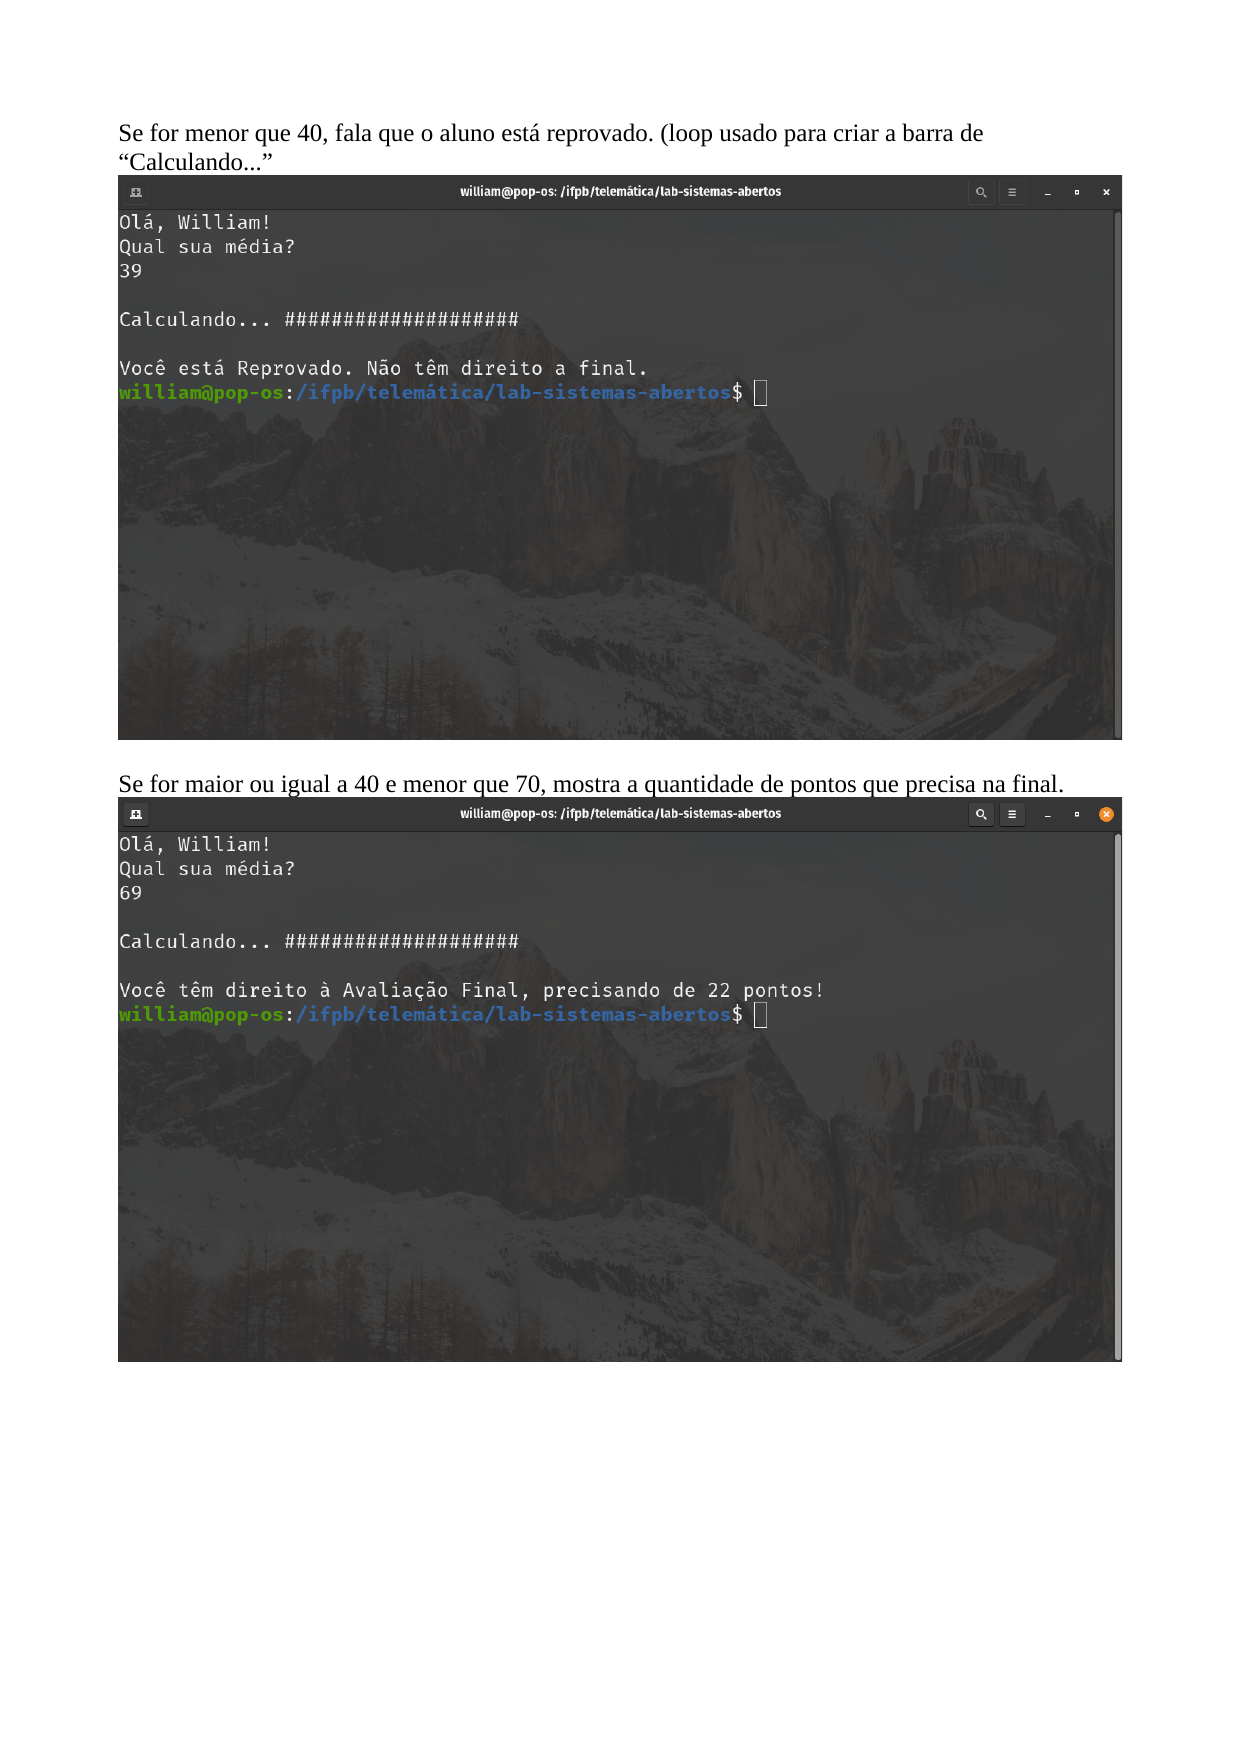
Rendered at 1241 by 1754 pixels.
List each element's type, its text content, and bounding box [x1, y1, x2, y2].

picture [118, 175, 1123, 740]
picture [118, 797, 1123, 1362]
text Se for maior ou igual a 40 e menor que 70, mostra a quantidade de pontos que precisa na final. [118, 769, 1122, 797]
text Se for menor que 40, fala que o aluno está reprovado. (loop usado para criar a barra de “Calculando...” [118, 118, 1122, 175]
